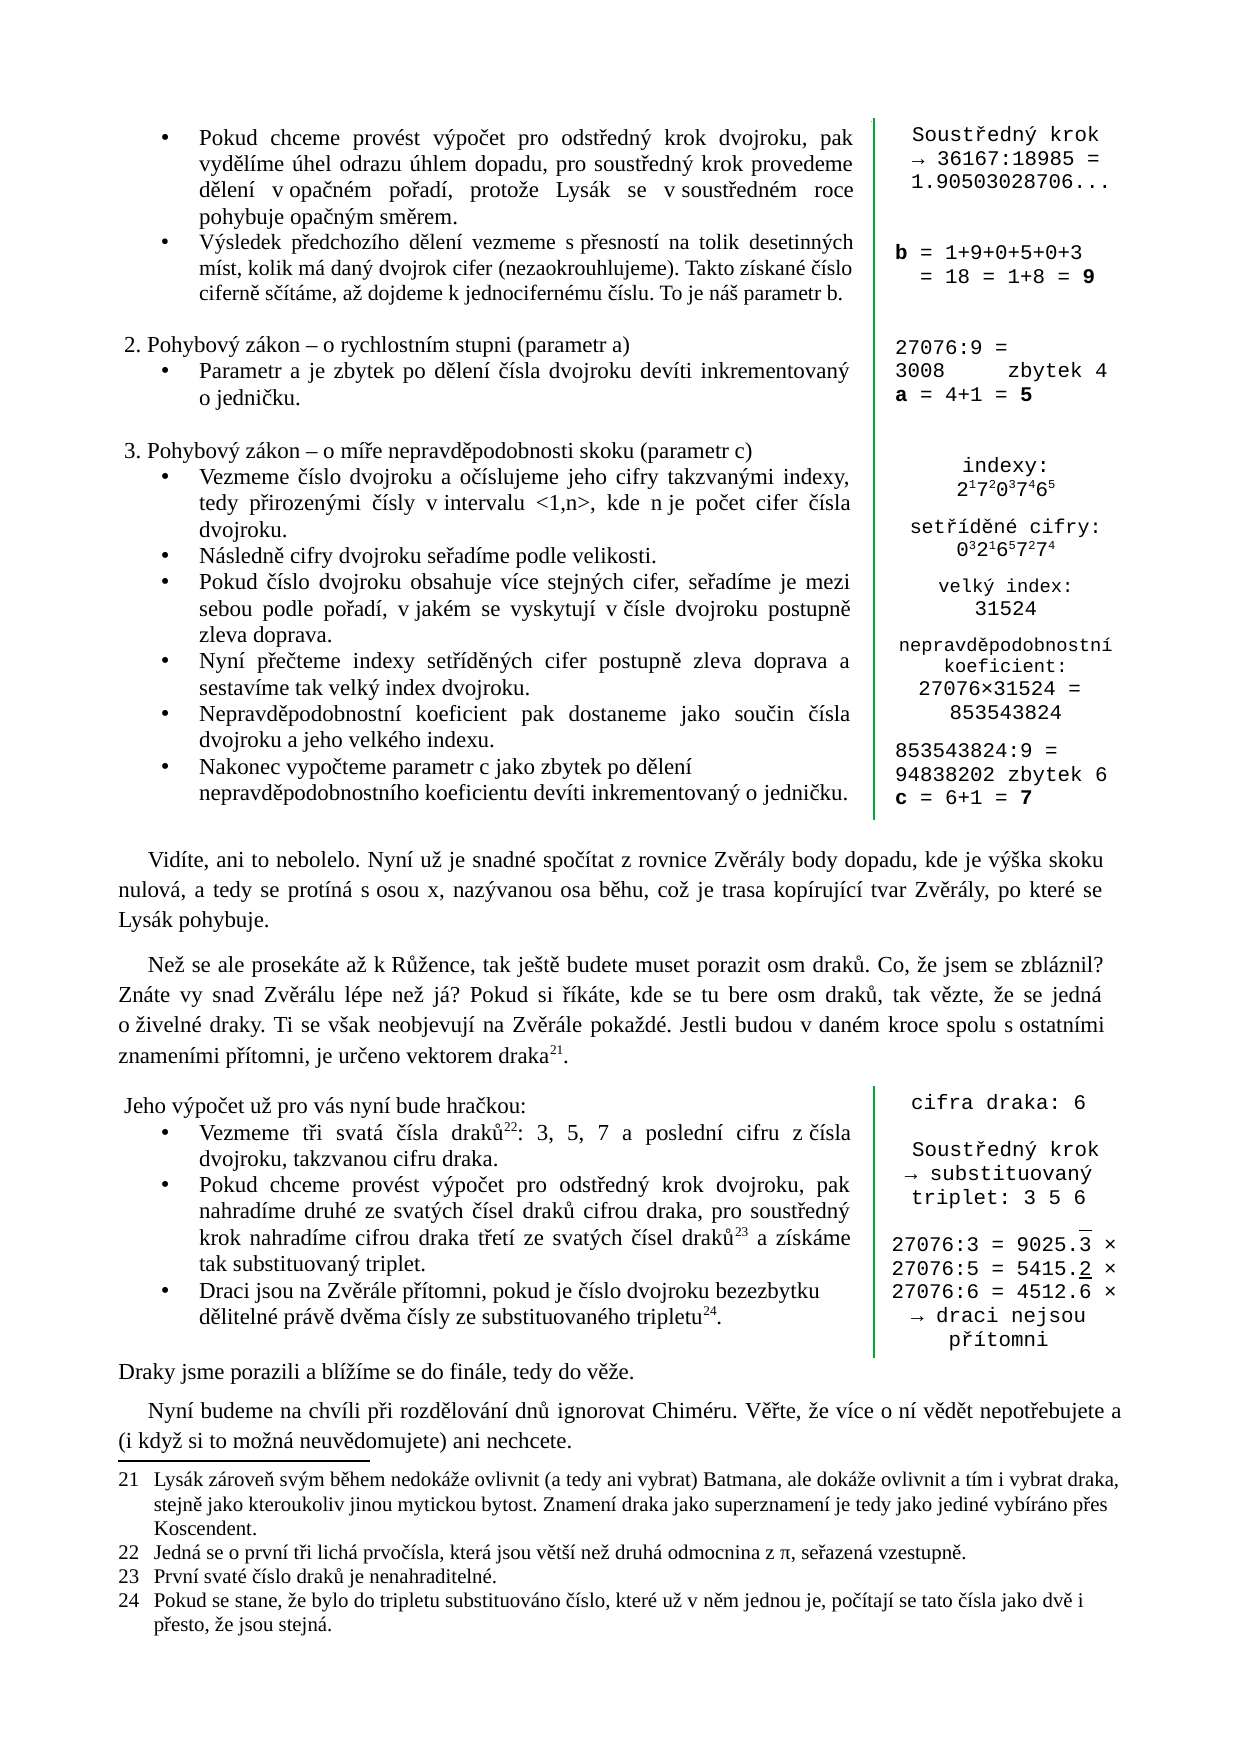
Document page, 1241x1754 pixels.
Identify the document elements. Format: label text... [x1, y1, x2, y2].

text Draky jsme porazili a blížíme se do finále, tedy do věže. [118, 1358, 1122, 1384]
table_header Pomocí této rovnice lze vypočítat pohyb Lysáka v konkrétním kroku. Parametry rovnice a, b a c se dají snadno určit pomocí třech pohybových zákonů: 1. Pohybový zákon – o podílu skoku (parametr b) Pro 1. pohybový zákon potřebujeme získat dvě čísla, takzvaný úhel odrazu a úhel dopadu. Úhel odrazu = od jednotlivých cifer čísla dvojroku střídavě odčítáme plus a mínus jedničku. Úhel dopadu = k jednotlivým cifrám čísla dvojroku střídavě přičítáme plus a mínus jedničku. Pokud je výsledkem dílčího výpočtu mínus jedna, nebo nula (přičítáme mínus jedničku k nule nebo k jedničce, nebo odčítáme plus jedničku od nuly nebo od jedničky), nahradíme ji cifrou devět. Pokud je výsledkem dílčího výpočtu deset (přičítáme plus jedničku k devíti, nebo odčítáme mínus jedničku od devíti), nahradíme ji cifrou jedna. Pokud chceme provést výpočet pro odstředný krok dvojroku, pak vydělíme úhel odrazu úhlem dopadu, pro soustředný krok provedeme dělení v opačném pořadí, protože Lysák se v soustředném roce pohybuje opačným směrem. Výsledek předchozího dělení vezmeme s přesností na tolik desetinných míst, kolik má daný dvojrok cifer (nezaokrouhlujeme). Takto získané číslo ciferně sčítáme, až dojdeme k jednocifernému číslu. To je náš parametr b. 2. Pohybový zákon – o rychlostním stupni (parametr a) Parametr a je zbytek po dělení čísla dvojroku devíti inkrementovaný o jedničku. 3. Pohybový zákon – o míře nepravděpodobnosti skoku (parametr c) Vezmeme číslo dvojroku a očíslujeme jeho cifry takzvanými indexy, tedy přirozenými čísly v intervalu <1,n>, kde n je počet cifer čísla dvojroku. Následně cifry dvojroku seřadíme podle velikosti. Pokud číslo dvojroku obsahuje více stejných cifer, seřadíme je mezi sebou podle pořadí, v jakém se vyskytují v čísle dvojroku postupně zleva doprava. Nyní přečteme indexy setříděných cifer postupně zleva doprava a sestavíme tak velký index dvojroku. Nepravděpodobnostní koeficient pak dostaneme jako součin čísla dvojroku a jeho velkého indexu. Nakonec vypočteme parametr c jako zbytek po dělení nepravděpodobnostního koeficientu devíti inkrementovaný o jedničku. [118, 118, 873, 819]
text Lysák zároveň svým během nedokáže ovlivnit (a tedy ani vybrat) Batmana, ale dokáže ovlivnit a tím i vybrat draka, stejně jako kteroukoliv jinou mytickou bytost. Znamení draka jako superznamení je tedy jako jediné vybíráno přes Koscendent. [118, 1467, 1122, 1539]
table_header Soustředný krok → 36167:18985 = 1.90503028706... b = 1+9+0+5+0+3 = 18 = 1+8 = 9 27076:9 = 3008 zbytek 4 a = 4+1 = 5 indexy: 2172037465 setříděné cifry: 0321657274 velký index: 31524 nepravděpodobnostní koeficient: 27076×31524 = 853543824 853543824:9 = 94838202 zbytek 6 c = 6+1 = 7 [875, 118, 1122, 819]
table_header Jeho výpočet už pro vás nyní bude hračkou: Vezmeme tři svatá čísla draků: 3, 5, 7 a poslední cifru z čísla dvojroku, takzvanou cifru draka. Pokud chceme provést výpočet pro odstředný krok dvojroku, pak nahradíme druhé ze svatých čísel draků cifrou draka, pro soustředný krok nahradíme cifrou draka třetí ze svatých čísel draků a získáme tak substituovaný triplet. Draci jsou na Zvěrále přítomni, pokud je číslo dvojroku bezezbytku dělitelné právě dvěma čísly ze substituovaného tripletu. [118, 1086, 873, 1358]
text Vidíte, ani to nebolelo. Nyní už je snadné spočítat z rovnice Zvěrály body dopadu, kde je výška skoku nulová, a tedy se protíná s osou x, nazývanou osa běhu, což je trasa kopírující tvar Zvěrály, po které se Lysák pohybuje. [118, 846, 1104, 933]
table_header cifra draka: 6 Soustředný krok → substituovaný triplet: 3 5 6 27076:3 = 9025.3 × 27076:5 = 5415.2 × 27076:6 = 4512.6 × → draci nejsou přítomni [875, 1086, 1122, 1358]
text Nyní budeme na chvíli při rozdělování dnů ignorovat Chiméru. Věřte, že více o ní vědět nepotřebujete a (i když si to možná neuvědomujete) ani nechcete. [118, 1397, 1122, 1453]
text Než se ale prosekáte až k Růžence, tak ještě budete muset porazit osm draků. Co, že jsem se zbláznil? Znáte vy snad Zvěrálu lépe než já? Pokud si říkáte, kde se tu bere osm draků, tak vězte, že se jedná o živelné draky. Ti se však neobjevují na Zvěrále pokaždé. Jestli budou v daném kroce spolu s ostatními znameními přítomni, je určeno vektorem draka. [118, 951, 1104, 1068]
